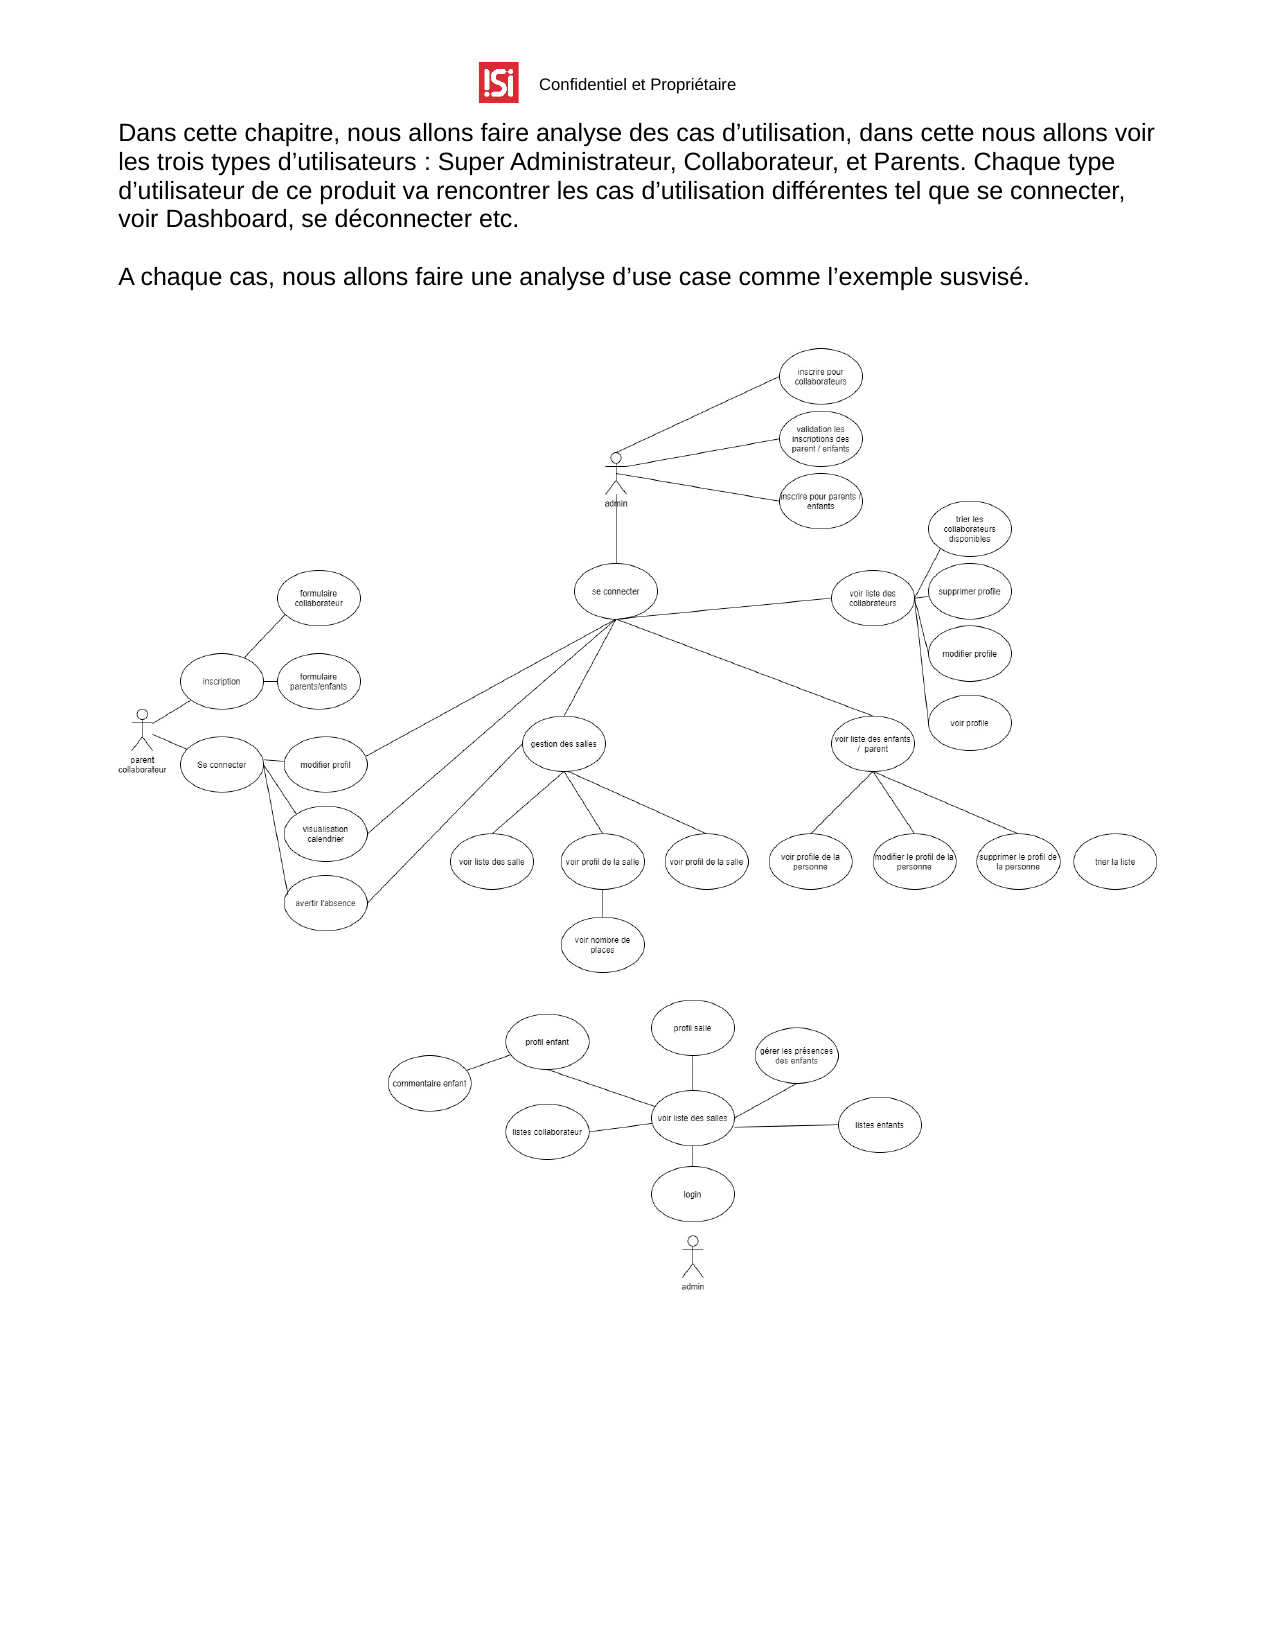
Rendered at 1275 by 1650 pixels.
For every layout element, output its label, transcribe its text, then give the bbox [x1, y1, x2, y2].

text Dans cette chapitre, nous allons faire analyse des cas d’utilisation, dans cette nous allons voir les trois types d’utilisateurs : Super Administrateur, Collaborateur, et Parents. Chaque type d’utilisateur de ce produit va rencontrer les cas d’utilisation différentes tel que se connecter, voir Dashboard, se déconnecter etc. [118, 118, 1157, 233]
picture [118, 348, 1157, 1292]
text A chaque cas, nous allons faire une analyse d’use case comme l’exemple susvisé. [118, 262, 1157, 291]
picture [478, 62, 519, 103]
